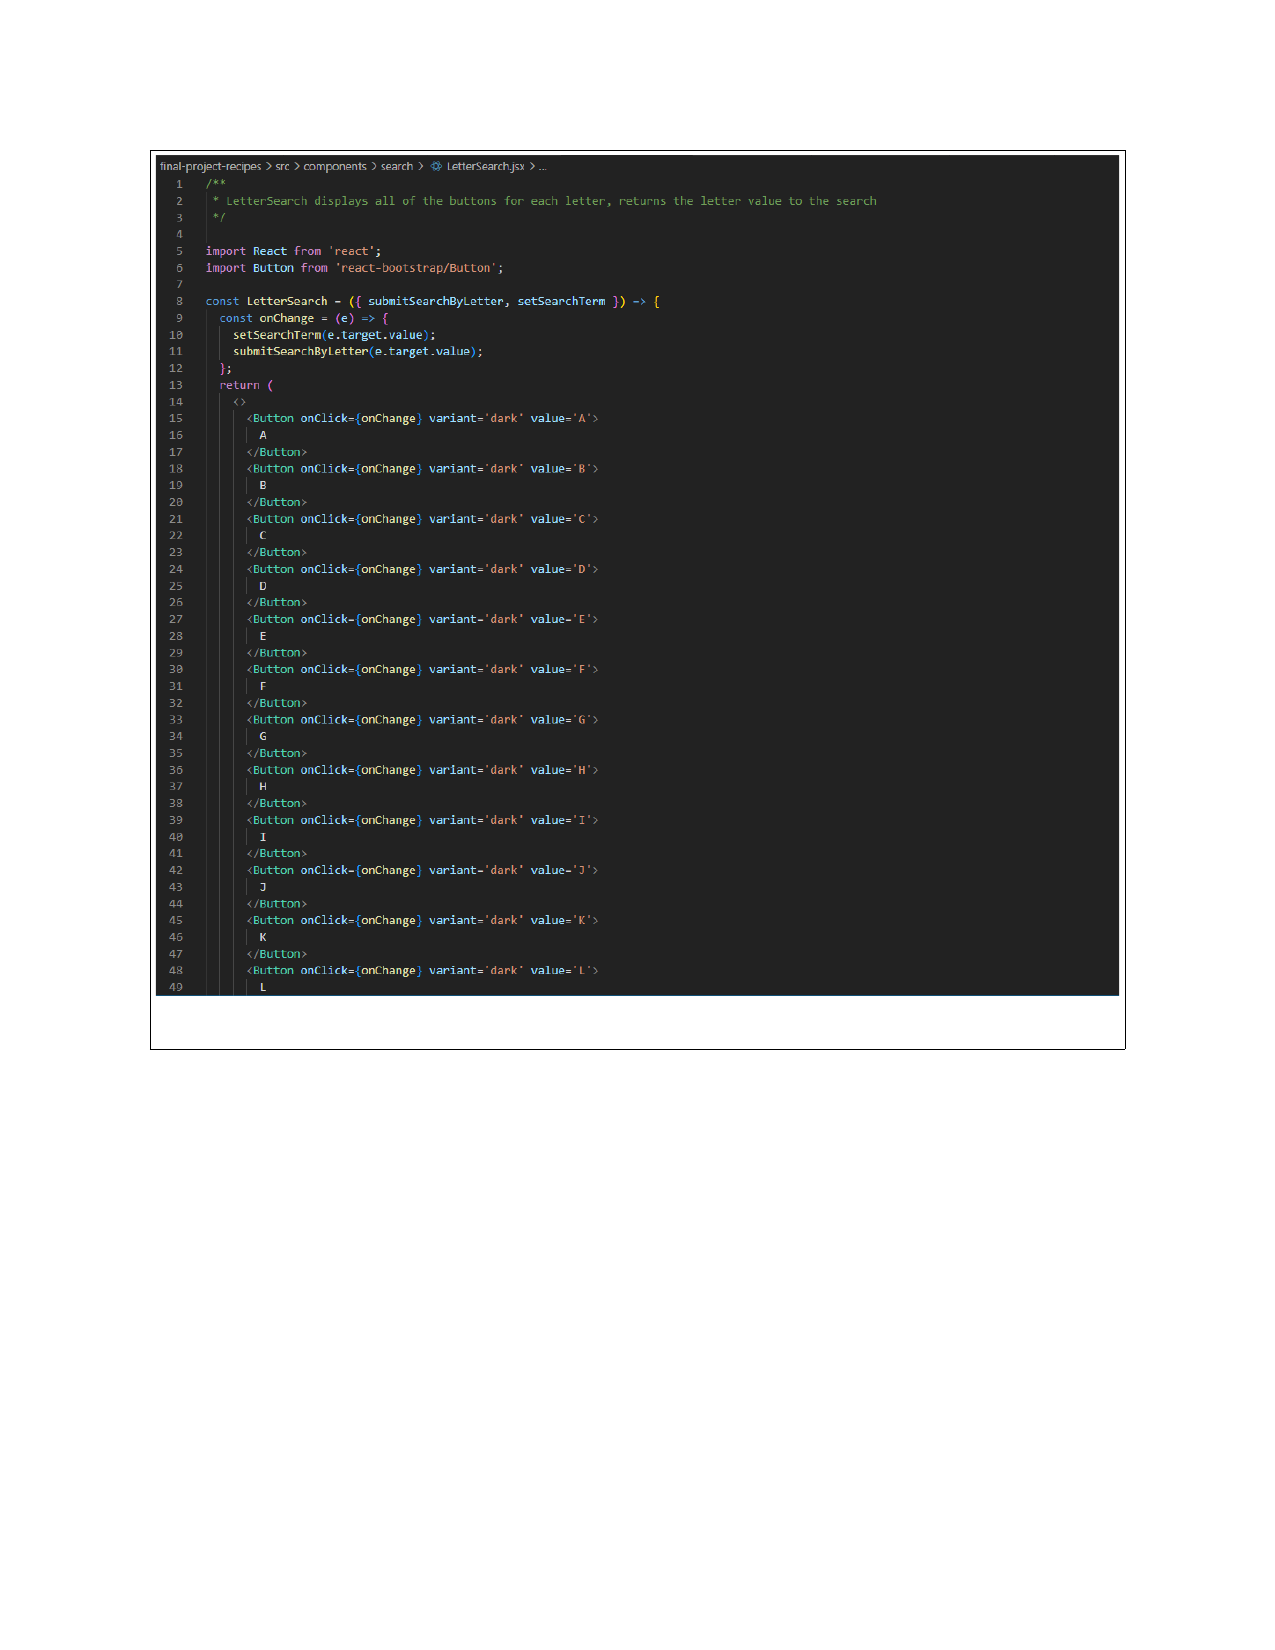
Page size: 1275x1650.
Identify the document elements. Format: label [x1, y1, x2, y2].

picture [155, 155, 1120, 996]
table_cell [151, 151, 1125, 1049]
